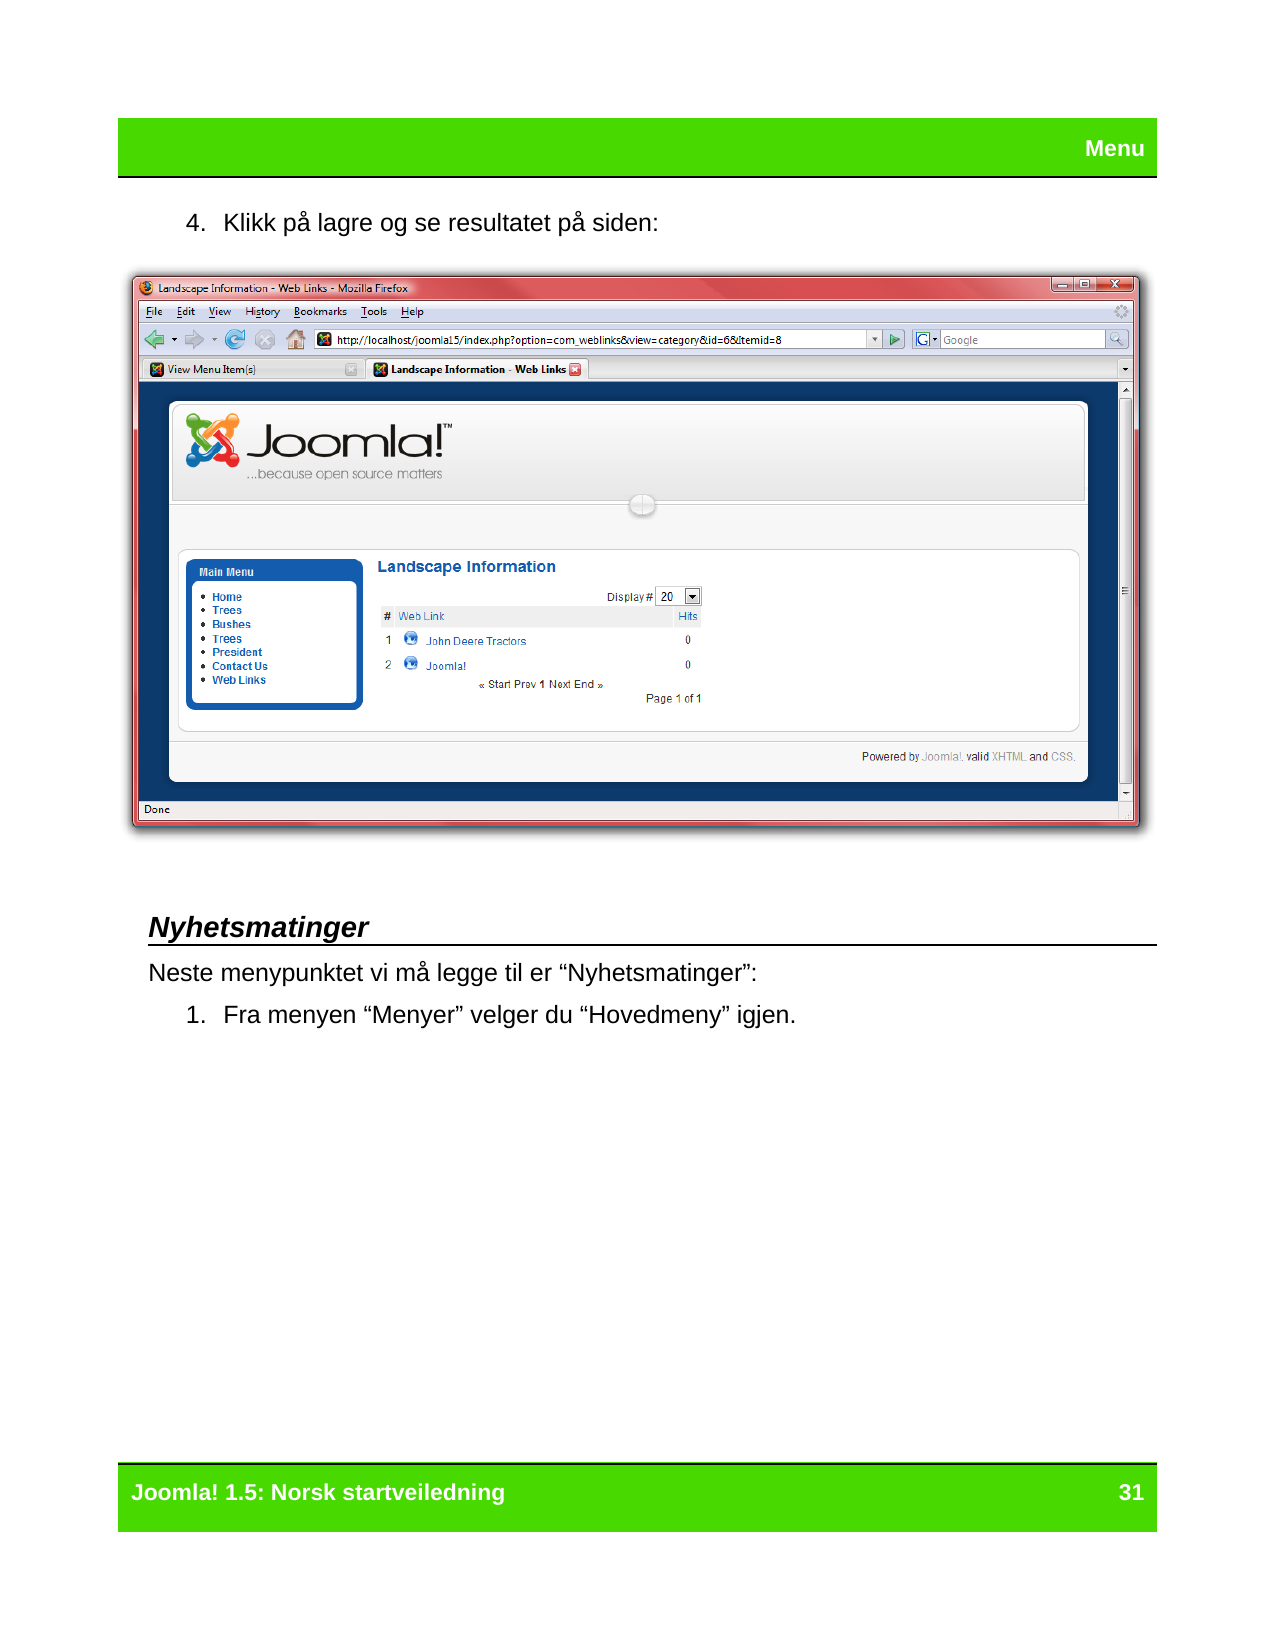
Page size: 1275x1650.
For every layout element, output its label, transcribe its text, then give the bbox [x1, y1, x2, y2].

picture [119, 263, 1156, 843]
text Neste menypunktet vi må legge til er “Nyhetsmatinger”: [148, 958, 1157, 987]
list Klikk på lagre og se resultatet på siden: [186, 208, 1157, 237]
subtitle Nyhetsmatinger [148, 910, 1157, 944]
list Fra menyen “Menyer” velger du “Hovedmeny” igjen. [186, 999, 1157, 1028]
